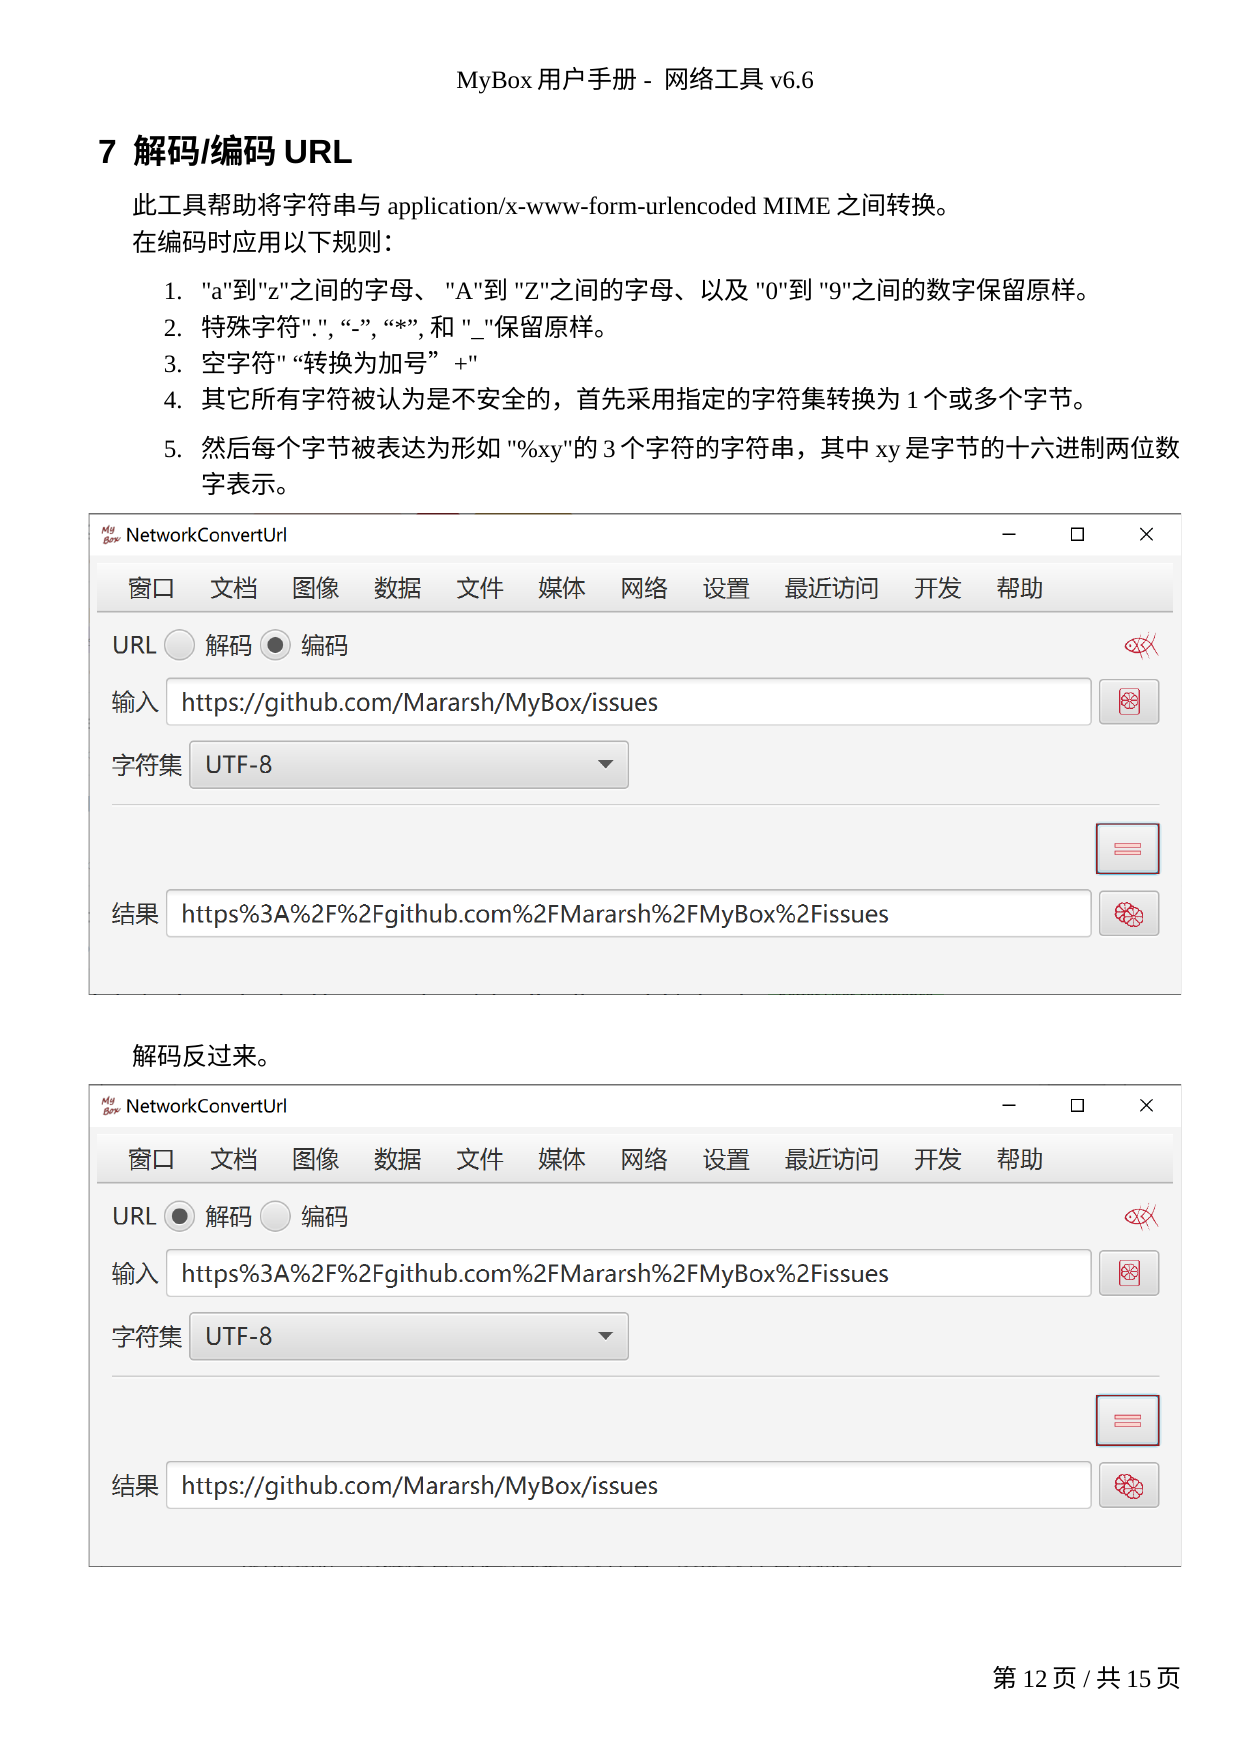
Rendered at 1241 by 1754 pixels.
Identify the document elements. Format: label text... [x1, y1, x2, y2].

picture [88, 513, 1182, 995]
text 此工具帮助将字符串与application/x-www-form-urlencoded MIME之间转换。 在编码时应用以下规则： [88, 186, 1181, 258]
list 特殊字符".", “-”, “*”, 和 "_"保留原样。 [163, 307, 1181, 343]
text 解码反过来。 [88, 1036, 1181, 1072]
list "a"到"z"之间的字母、 "A"到 "Z"之间的字母、以及 "0"到 "9"之间的数字保留原样。 [163, 271, 1181, 307]
subtitle 解码/编码URL [88, 125, 1181, 173]
list 其它所有字符被认为是不安全的，首先采用指定的字符集转换为1个或多个字节。 [163, 379, 1181, 416]
list 然后每个字节被表达为形如 "%xy"的3个字符的字符串，其中xy是字节的十六进制两位数字表示。 [163, 428, 1181, 501]
list 空字符" “转换为加号”+" [163, 343, 1181, 379]
picture [88, 1084, 1182, 1567]
